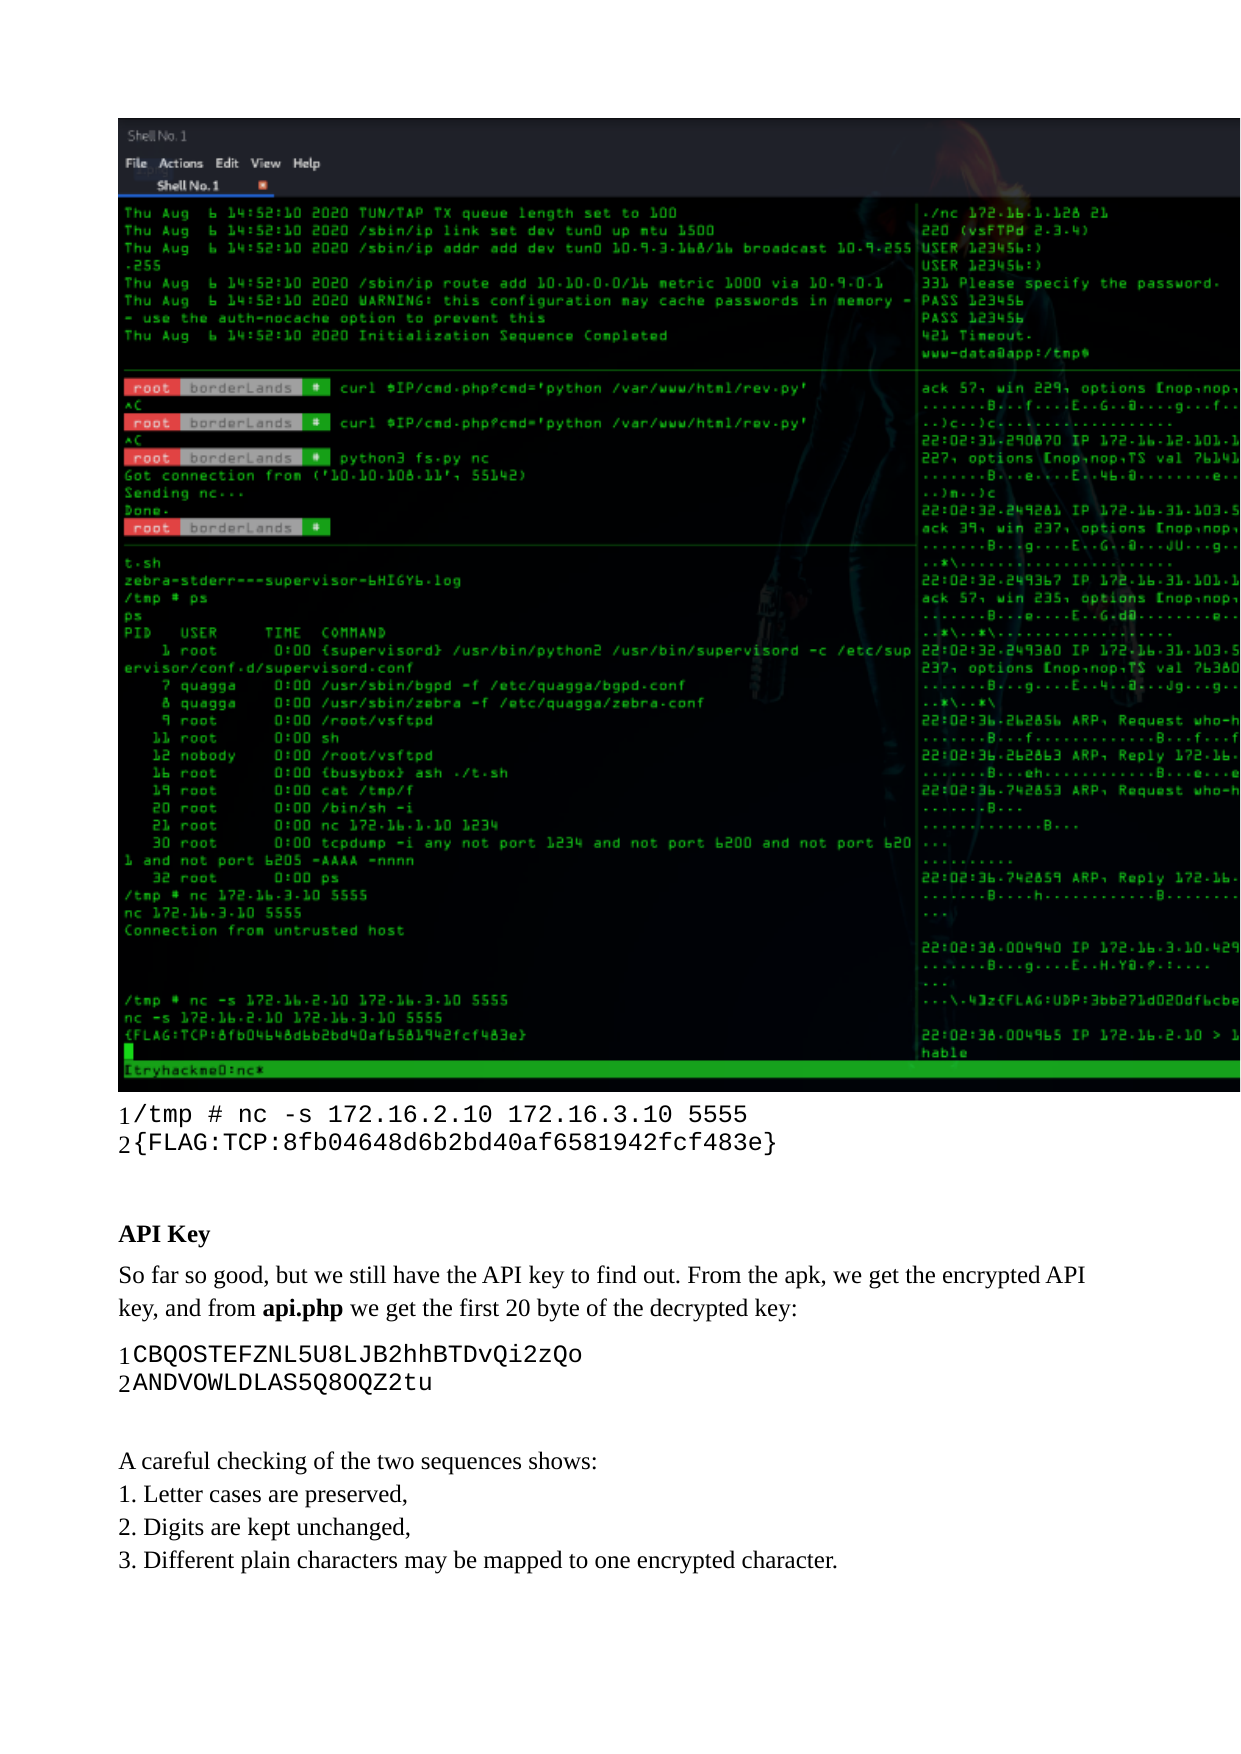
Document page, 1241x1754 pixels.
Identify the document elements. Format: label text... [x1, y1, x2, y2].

subtitle API Key [118, 1219, 1122, 1248]
table_header 1 2 [118, 1341, 133, 1398]
table_header /tmp # nc -s 172.16.2.10 172.16.3.10 5555 {FLAG:TCP:8fb04648d6b2bd40af6581942fcf483e} [133, 1101, 783, 1159]
table_header 1 2 [118, 1101, 133, 1159]
text So far so good, but we still have the API key to find out. From the apk, we get the encrypted API key, and from api.php we get the first 20 byte of the decrypted key: [118, 1260, 1122, 1322]
table_header CBQOSTEFZNL5U8LJB2hhBTDvQi2zQo ANDVOWLDLAS5Q8OQZ2tu [133, 1341, 585, 1398]
picture [118, 118, 1241, 1092]
text A careful checking of the two sequences shows: 1. Letter cases are preserved, 2. Digits are kept unchanged, 3. Different plain characters may be mapped to one encrypted character. [118, 1446, 1122, 1574]
